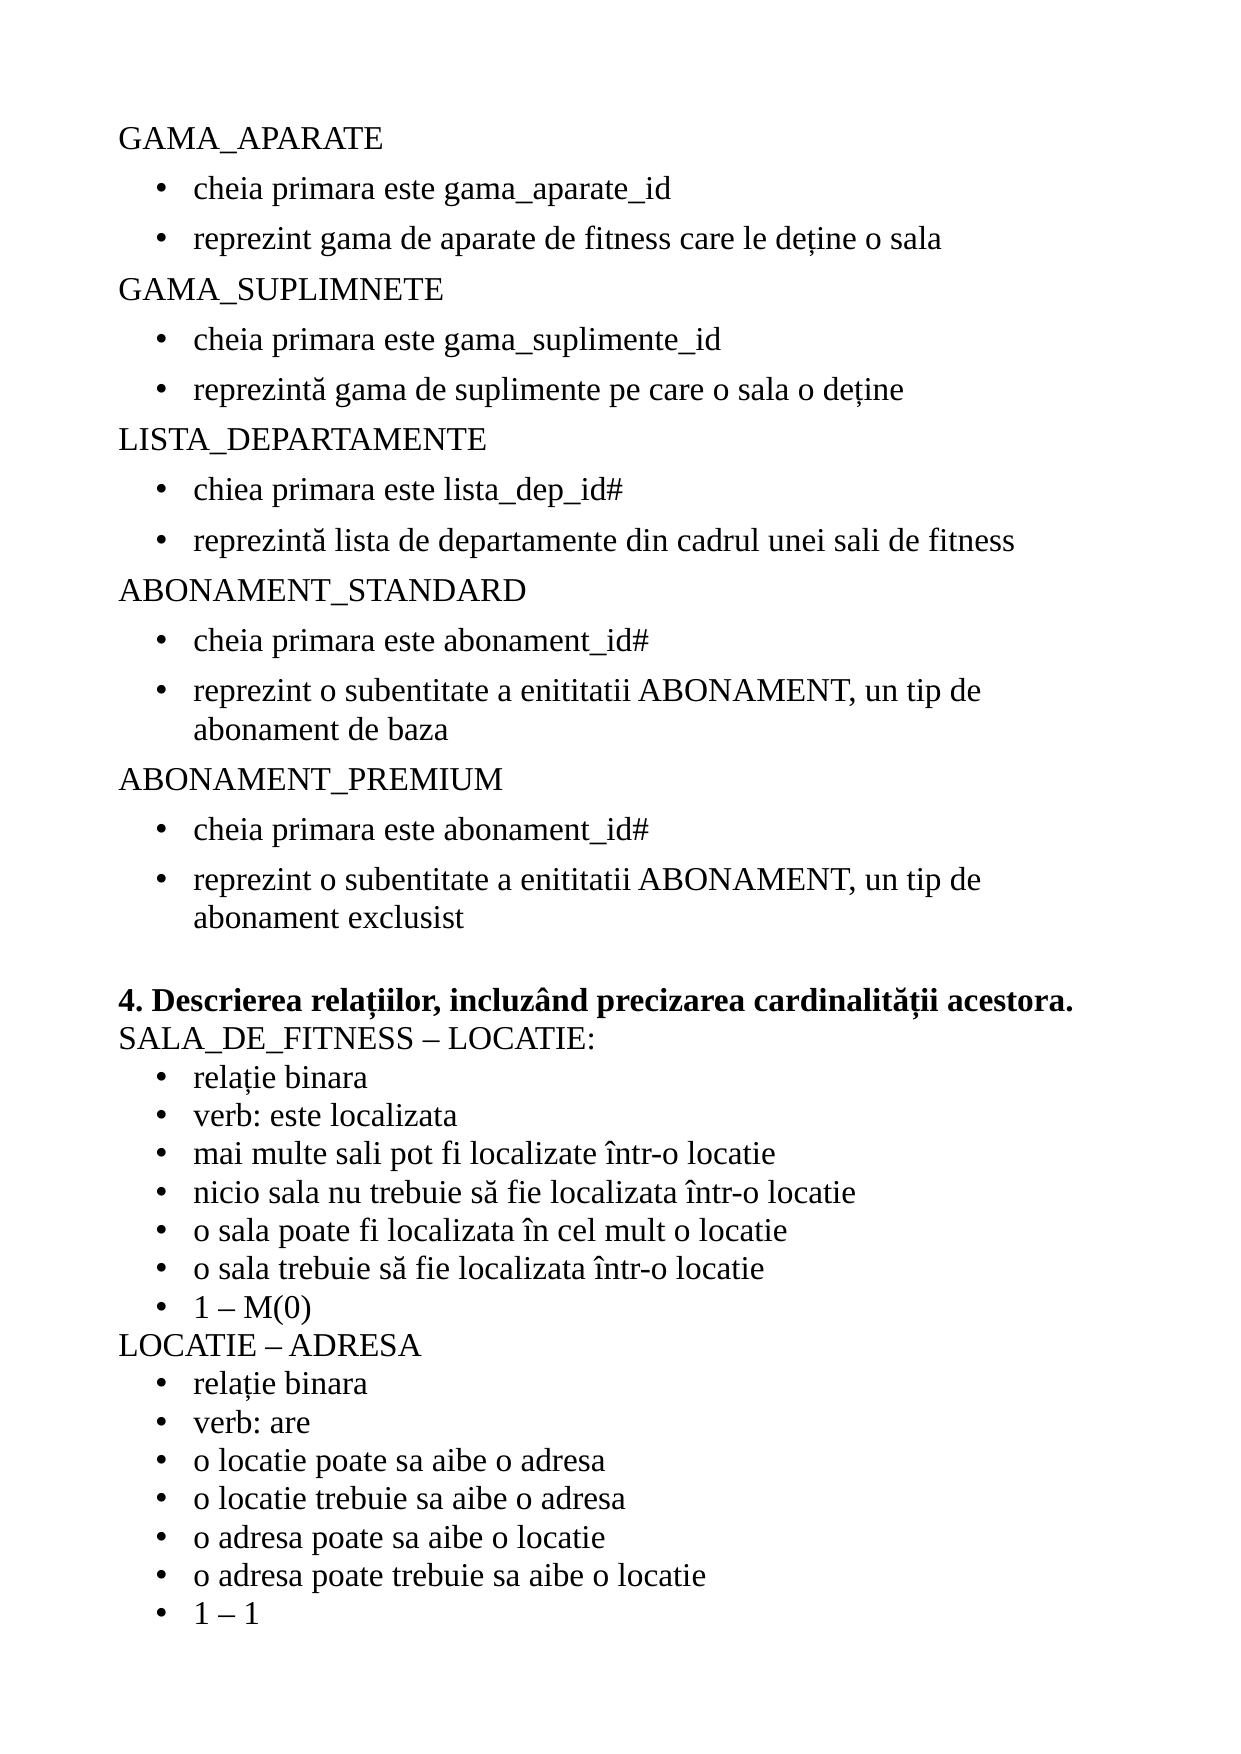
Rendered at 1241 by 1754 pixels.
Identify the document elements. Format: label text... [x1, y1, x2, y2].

list cheia primara este gama_suplimente_id [156, 319, 1122, 357]
text SALA_DE_FITNESS – LOCATIE: [118, 1019, 1122, 1057]
list o sala trebuie să fie localizata într-o locatie [156, 1249, 1122, 1287]
list o adresa poate sa aibe o locatie [156, 1517, 1122, 1555]
list nicio sala nu trebuie să fie localizata într-o locatie [156, 1172, 1122, 1210]
text ABONAMENT_STANDARD [118, 570, 1122, 608]
list 1 – M(0) [156, 1287, 1122, 1325]
list chiea primara este lista_dep_id# [156, 469, 1122, 508]
list relație binara [156, 1057, 1122, 1095]
list o locatie trebuie sa aibe o adresa [156, 1479, 1122, 1517]
list o adresa poate trebuie sa aibe o locatie [156, 1555, 1122, 1594]
list cheia primara este abonament_id# [156, 809, 1122, 847]
list reprezint o subentitate a enititatii ABONAMENT, un tip de abonament de baza [156, 670, 1122, 747]
list reprezint o subentitate a enititatii ABONAMENT, un tip de abonament exclusist [156, 859, 1122, 936]
list o locatie poate sa aibe o adresa [156, 1440, 1122, 1479]
list cheia primara este gama_aparate_id [156, 168, 1122, 207]
text LISTA_DEPARTAMENTE [118, 419, 1122, 458]
list relație binara [156, 1364, 1122, 1402]
list mai multe sali pot fi localizate într-o locatie [156, 1134, 1122, 1172]
text GAMA_SUPLIMNETE [118, 269, 1122, 307]
text ABONAMENT_PREMIUM [118, 759, 1122, 797]
list verb: este localizata [156, 1095, 1122, 1134]
list verb: are [156, 1402, 1122, 1440]
text LOCATIE – ADRESA [118, 1325, 1122, 1364]
list reprezintă lista de departamente din cadrul unei sali de fitness [156, 520, 1122, 558]
text GAMA_APARATE [118, 118, 1122, 156]
list 1 – 1 [156, 1594, 1122, 1632]
list cheia primara este abonament_id# [156, 620, 1122, 658]
list reprezint gama de aparate de fitness care le deține o sala [156, 218, 1122, 257]
text 4. Descrierea relațiilor, incluzând precizarea cardinalității acestora. [118, 980, 1122, 1019]
list reprezintă gama de suplimente pe care o sala o deține [156, 369, 1122, 407]
list o sala poate fi localizata în cel mult o locatie [156, 1210, 1122, 1249]
